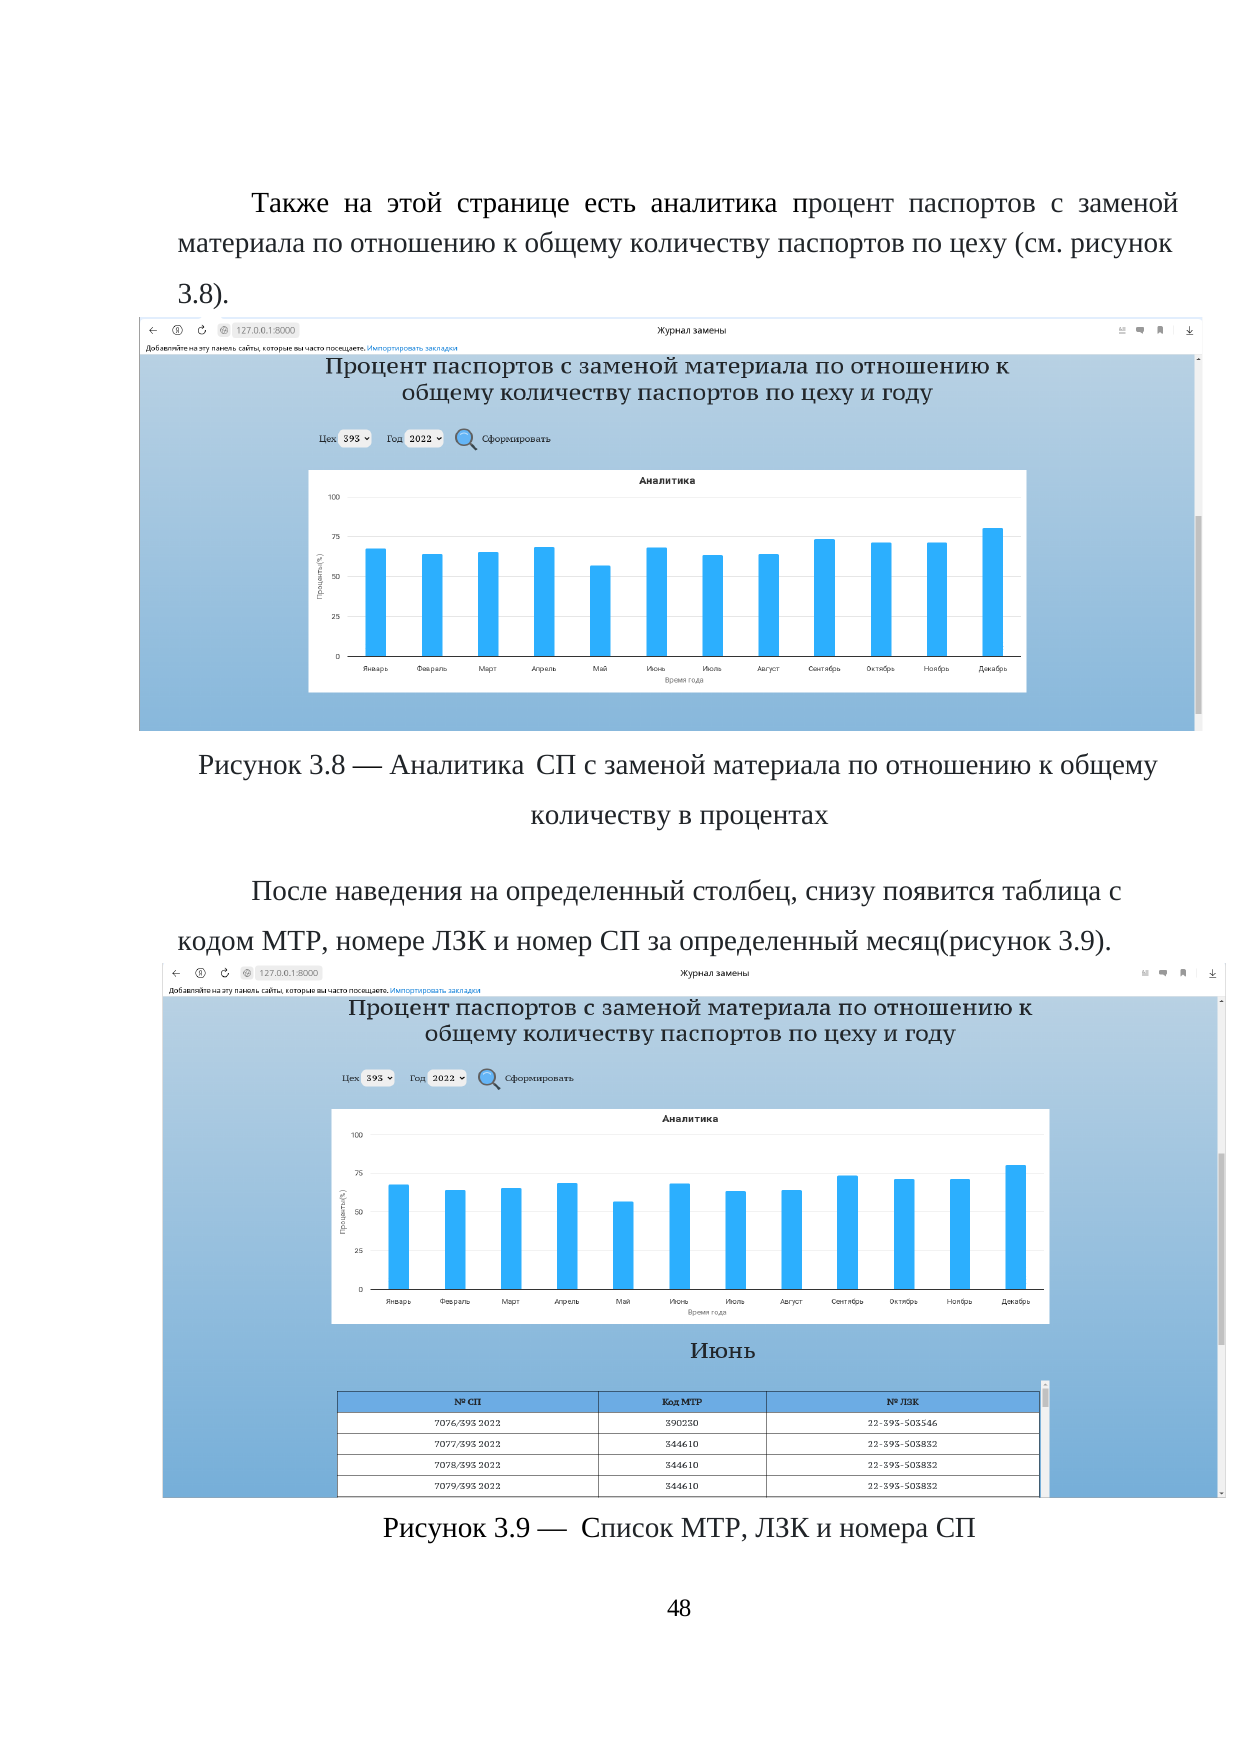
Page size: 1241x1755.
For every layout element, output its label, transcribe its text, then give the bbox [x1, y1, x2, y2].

picture [162, 963, 1226, 1498]
text материала по отношению к общему количеству паспортов по цеху (см. рисунок 3.8). [177, 226, 1180, 309]
text Рисунок 3.8 — Аналитика СП с заменой материала по отношению к общему количеству в процентах [198, 747, 1167, 831]
picture [139, 317, 1203, 731]
text Также на этой странице есть аналитика процент паспортов с заменой [251, 185, 1241, 219]
text Рисунок 3.9 — Список МТР, ЛЗК и номера СП [132, 1510, 1227, 1544]
text После наведения на определенный столбец, снизу появится таблица с кодом МТР, номере ЛЗК и номер СП за определенный месяц(рисунок 3.9). [177, 873, 1167, 957]
